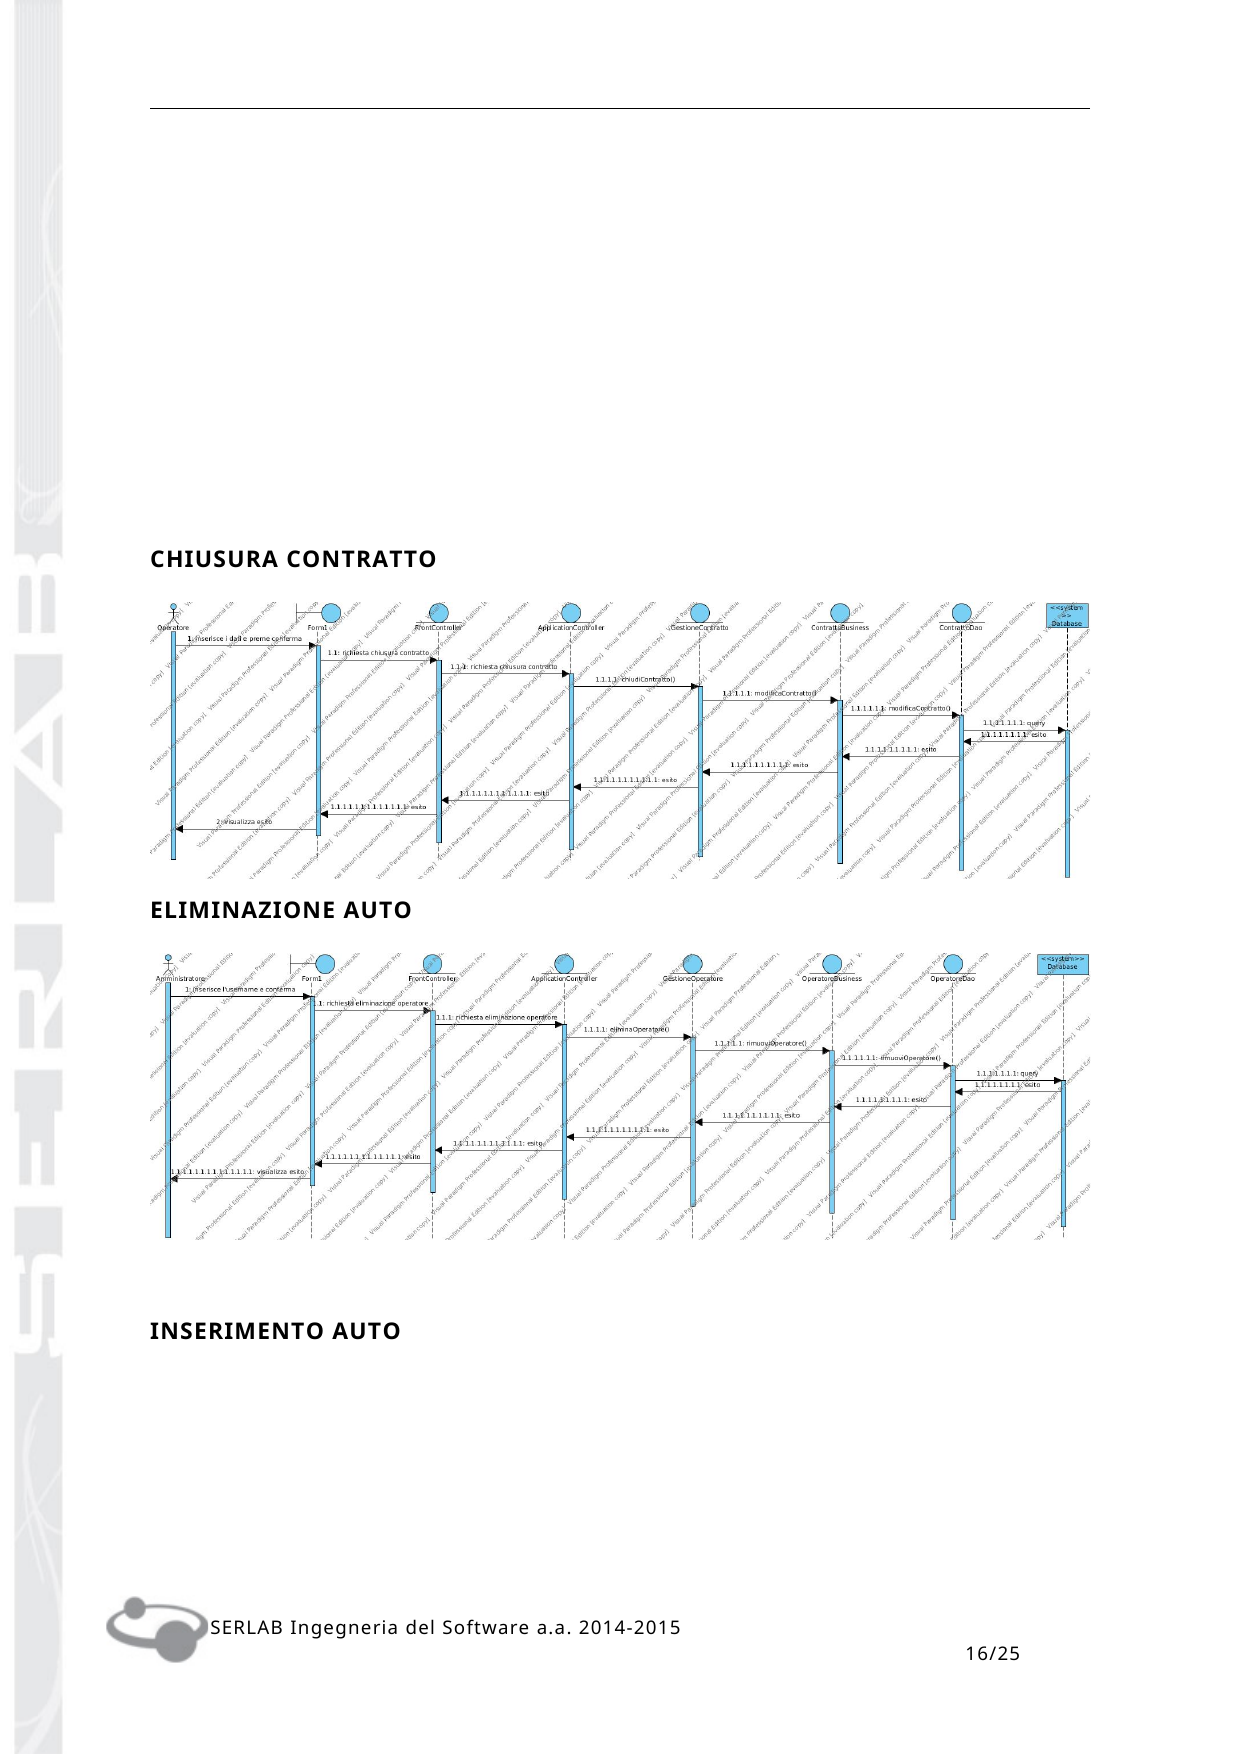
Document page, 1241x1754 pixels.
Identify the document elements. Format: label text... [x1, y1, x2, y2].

text CHIUSURA CONTRATTO [150, 543, 1090, 575]
picture [150, 602, 1091, 879]
picture [94, 1595, 209, 1666]
picture [0, 0, 71, 1754]
text ELIMINAZIONE AUTO [150, 879, 1090, 925]
picture [150, 953, 1091, 1240]
text INSERIMENTO AUTO [150, 1314, 1090, 1346]
